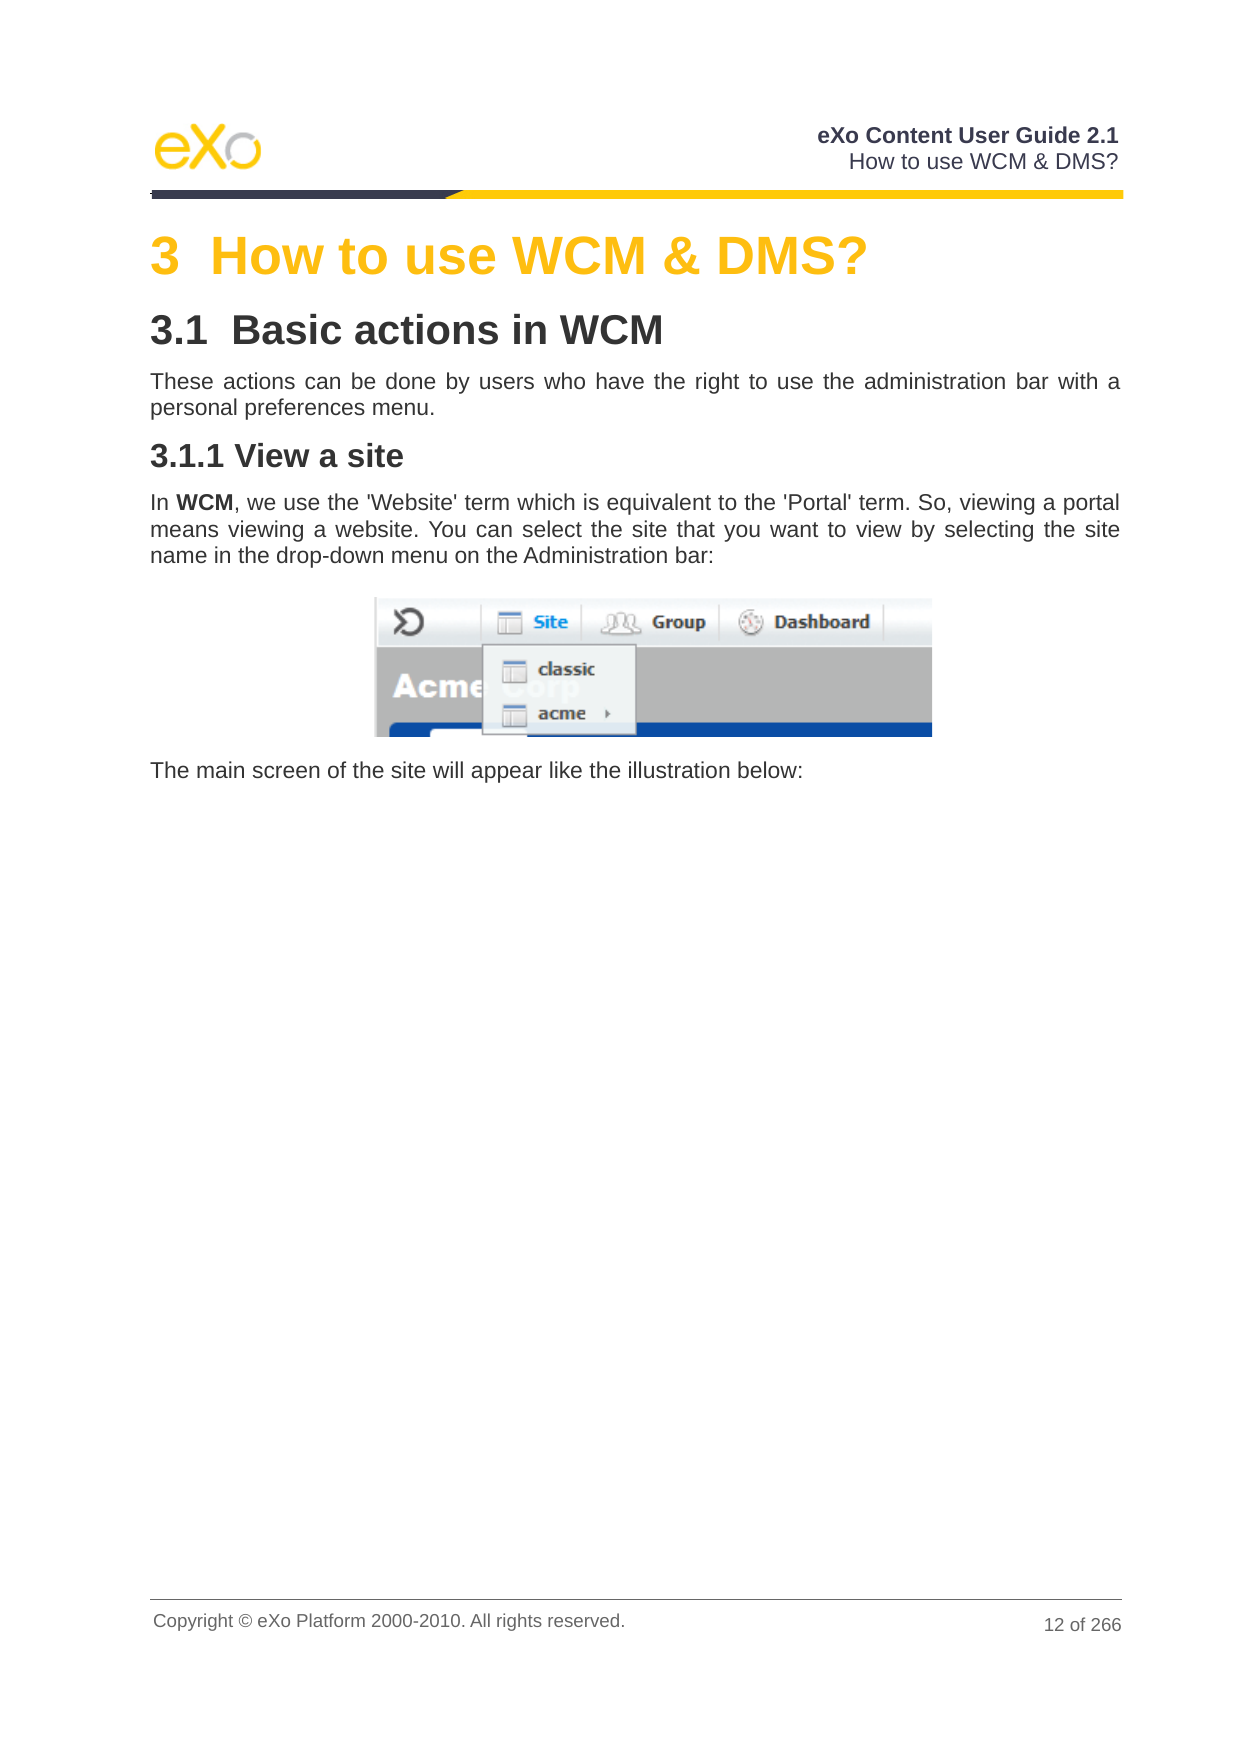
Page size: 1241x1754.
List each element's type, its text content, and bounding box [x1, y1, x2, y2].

text The main screen of the site will appear like the illustration below: [150, 576, 1122, 784]
picture [374, 597, 933, 737]
picture [155, 123, 262, 170]
text These actions can be done by users who have the right to use the administration bar with a personal preferences menu. [150, 368, 1122, 421]
subtitle How to use WCM & DMS? [150, 223, 1122, 286]
subtitle Basic actions in WCM [150, 305, 1122, 353]
text In WCM, we use the 'Website' term which is equivalent to the 'Portal' term. So, viewing a portal means viewing a website. You can select the site that you want to view by selecting the site name in the drop-down menu on the Administration bar: [150, 489, 1122, 568]
picture [151, 190, 1124, 199]
subtitle View a site [150, 436, 1122, 474]
